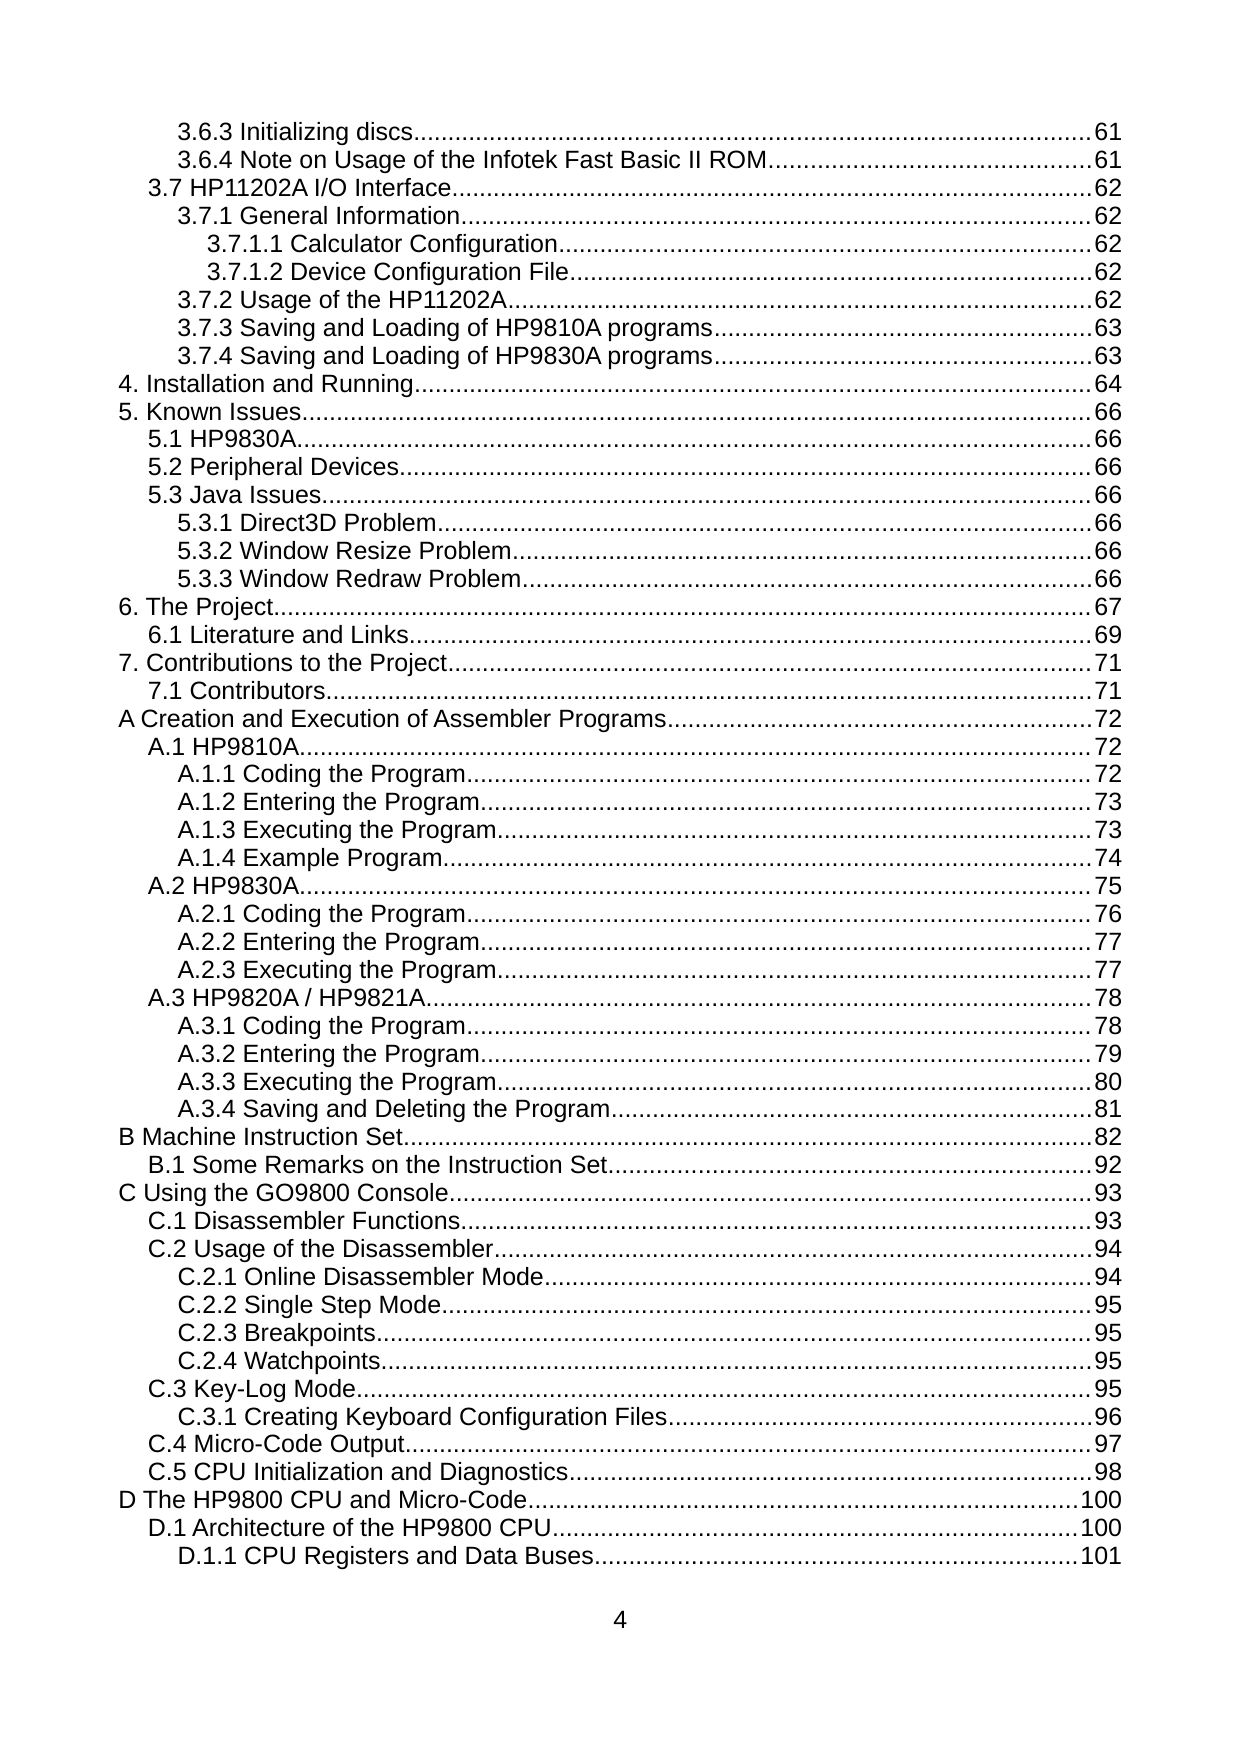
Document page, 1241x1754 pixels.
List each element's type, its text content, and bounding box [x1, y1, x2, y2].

text A.1.4 Example Program 74 [177, 844, 1122, 872]
text C.4 Micro-Code Output 97 [148, 1430, 1122, 1458]
text A.1.1 Coding the Program 72 [177, 760, 1122, 788]
text 3.6.4 Note on Usage of the Infotek Fast Basic II ROM 61 [177, 146, 1122, 174]
text C.3.1 Creating Keyboard Configuration Files 96 [177, 1402, 1122, 1430]
text 3.6.3 Initializing discs 61 [177, 118, 1122, 146]
text C.3 Key-Log Mode 95 [148, 1374, 1122, 1402]
text 5.3.1 Direct3D Problem 66 [177, 509, 1122, 537]
text 3.7.3 Saving and Loading of HP9810A programs 63 [177, 313, 1122, 341]
text 6. The Project 67 [118, 593, 1122, 621]
text B.1 Some Remarks on the Instruction Set 92 [148, 1151, 1122, 1179]
text 3.7 HP11202A I/O Interface 62 [148, 174, 1122, 202]
text A.1.2 Entering the Program 73 [177, 788, 1122, 816]
text A.2.1 Coding the Program 76 [177, 900, 1122, 928]
text 5.3.3 Window Redraw Problem 66 [177, 565, 1122, 593]
text A Creation and Execution of Assembler Programs 72 [118, 704, 1122, 732]
text A.3.3 Executing the Program 80 [177, 1067, 1122, 1095]
text 5. Known Issues 66 [118, 397, 1122, 425]
text A.3 HP9820A / HP9821A 78 [148, 983, 1122, 1011]
text A.1.3 Executing the Program 73 [177, 816, 1122, 844]
text 3.7.1.1 Calculator Configuration 62 [207, 230, 1122, 258]
text 5.2 Peripheral Devices 66 [148, 453, 1122, 481]
text C.2.3 Breakpoints 95 [177, 1318, 1122, 1346]
text A.1 HP9810A 72 [148, 732, 1122, 760]
text C Using the GO9800 Console 93 [118, 1179, 1122, 1207]
text 3.7.4 Saving and Loading of HP9830A programs 63 [177, 341, 1122, 369]
text A.3.2 Entering the Program 79 [177, 1039, 1122, 1067]
text 5.3 Java Issues 66 [148, 481, 1122, 509]
text 5.1 HP9830A 66 [148, 425, 1122, 453]
text A.2.3 Executing the Program 77 [177, 956, 1122, 983]
text C.5 CPU Initialization and Diagnostics 98 [148, 1458, 1122, 1486]
text C.2.4 Watchpoints 95 [177, 1346, 1122, 1374]
text D The HP9800 CPU and Micro-Code 100 [118, 1486, 1122, 1514]
text 3.7.1.2 Device Configuration File 62 [207, 258, 1122, 286]
text 4. Installation and Running 64 [118, 369, 1122, 397]
text D.1 Architecture of the HP9800 CPU 100 [148, 1514, 1122, 1542]
text D.1.1 CPU Registers and Data Buses 101 [177, 1542, 1122, 1570]
text A.3.4 Saving and Deleting the Program 81 [177, 1095, 1122, 1123]
text C.2.1 Online Disassembler Mode 94 [177, 1263, 1122, 1291]
text A.2.2 Entering the Program 77 [177, 928, 1122, 956]
text C.2.2 Single Step Mode 95 [177, 1291, 1122, 1318]
text 7.1 Contributors 71 [148, 676, 1122, 704]
text 7. Contributions to the Project 71 [118, 648, 1122, 676]
text B Machine Instruction Set 82 [118, 1123, 1122, 1151]
text C.2 Usage of the Disassembler 94 [148, 1235, 1122, 1263]
text 3.7.1 General Information 62 [177, 202, 1122, 230]
text A.3.1 Coding the Program 78 [177, 1011, 1122, 1039]
text 6.1 Literature and Links 69 [148, 621, 1122, 648]
text 5.3.2 Window Resize Problem 66 [177, 537, 1122, 565]
text 3.7.2 Usage of the HP11202A 62 [177, 286, 1122, 313]
text A.2 HP9830A 75 [148, 872, 1122, 900]
text C.1 Disassembler Functions 93 [148, 1207, 1122, 1235]
